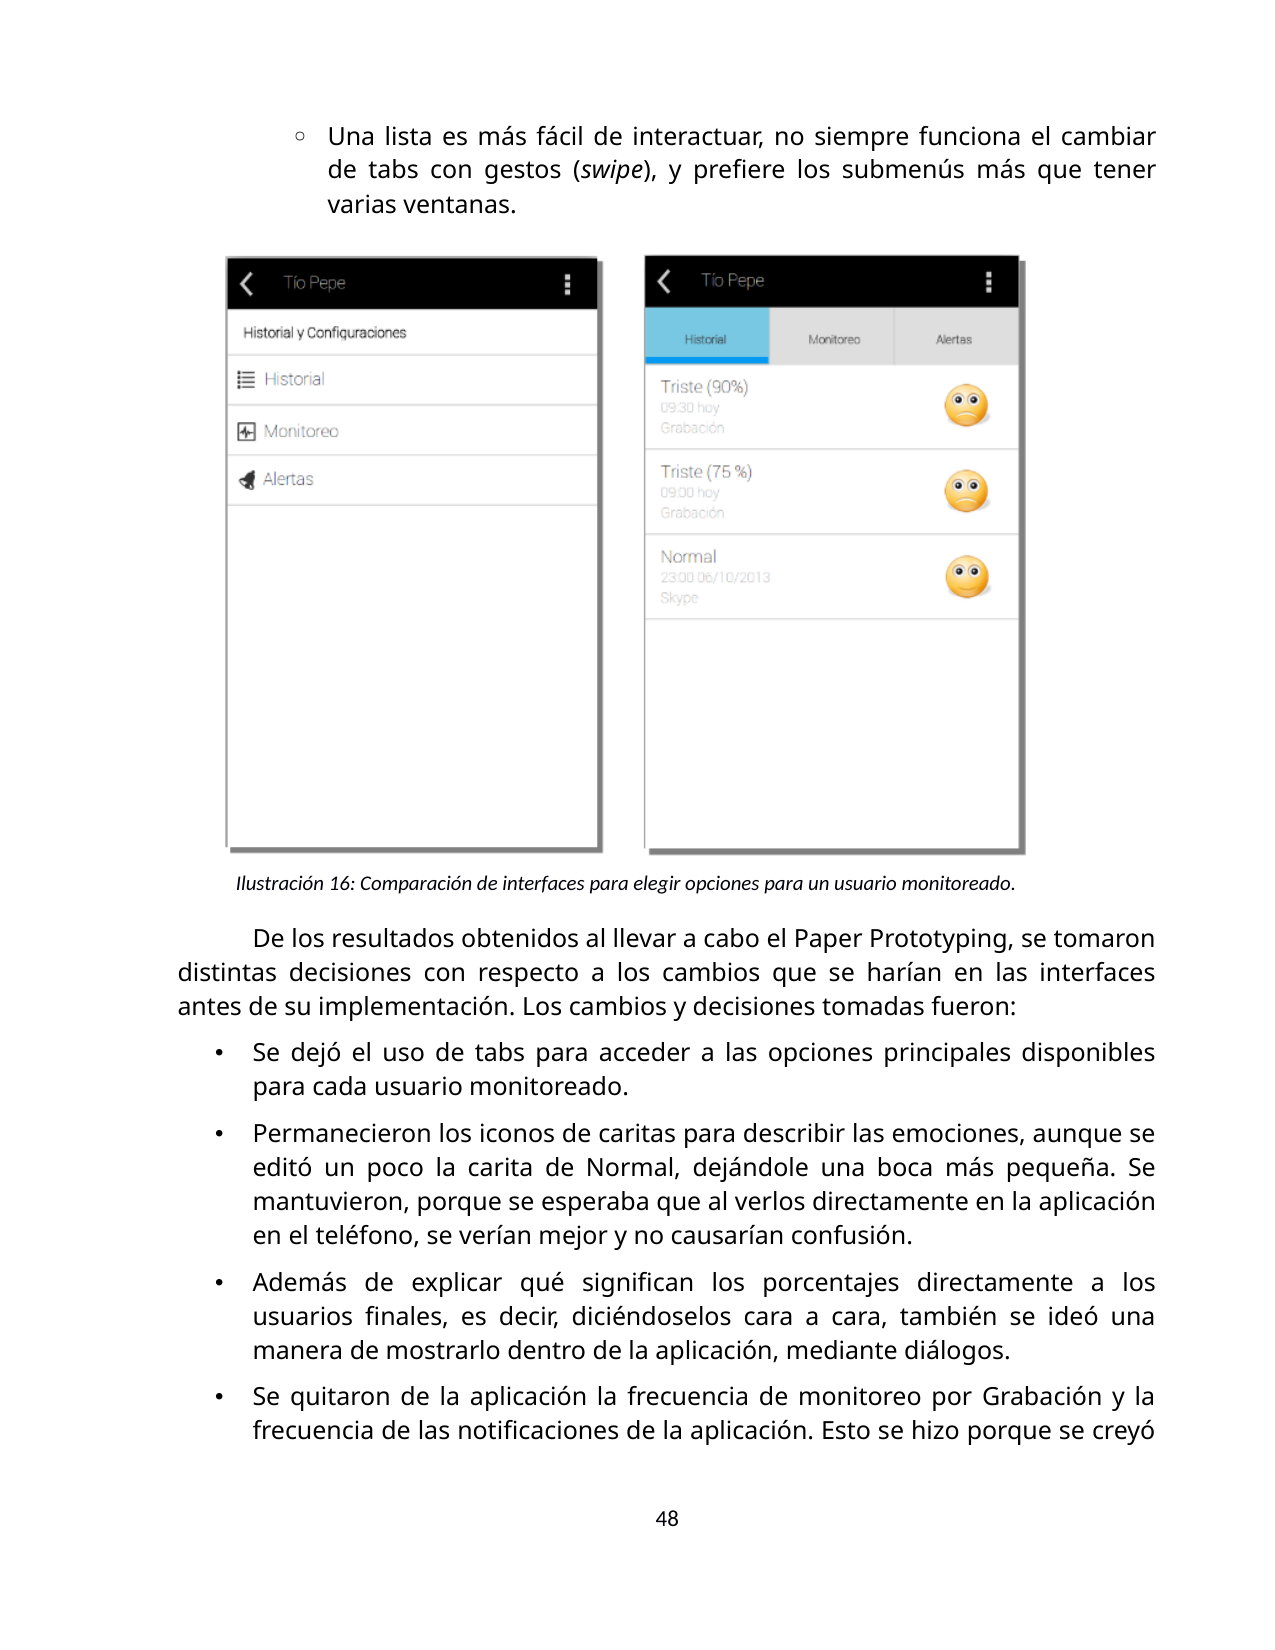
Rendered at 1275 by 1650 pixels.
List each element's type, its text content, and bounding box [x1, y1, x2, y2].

list Una lista es más fácil de interactuar, no siempre funciona el cambiar de tabs con gestos (swipe), y prefiere los submenús más que tener varias ventanas. [290, 118, 1157, 220]
list Además de explicar qué significan los porcentajes directamente a los usuarios finales, es decir, diciéndoselos cara a cara, también se ideó una manera de mostrarlo dentro de la aplicación, mediante diálogos. [215, 1264, 1157, 1366]
text De los resultados obtenidos al llevar a cabo el Paper Prototyping, se tomaron distintas decisiones con respecto a los cambios que se harían en las interfaces antes de su implementación. Los cambios y decisiones tomadas fueron: [177, 920, 1157, 1023]
picture [213, 245, 1042, 867]
list Se dejó el uso de tabs para acceder a las opciones principales disponibles para cada usuario monitoreado. [215, 1035, 1157, 1103]
list Se quitaron de la aplicación la frecuencia de monitoreo por Grabación y la frecuencia de las notificaciones de la aplicación. Esto se hizo porque se creyó [215, 1379, 1157, 1447]
list Permanecieron los iconos de caritas para describir las emociones, aunque se editó un poco la carita de Normal, dejándole una boca más pequeña. Se mantuvieron, porque se esperaba que al verlos directamente en la aplicación en el teléfono, se verían mejor y no causarían confusión. [215, 1116, 1157, 1252]
text Ilustración 16: Comparación de interfaces para elegir opciones para un usuario monitoreado. [177, 245, 1077, 896]
